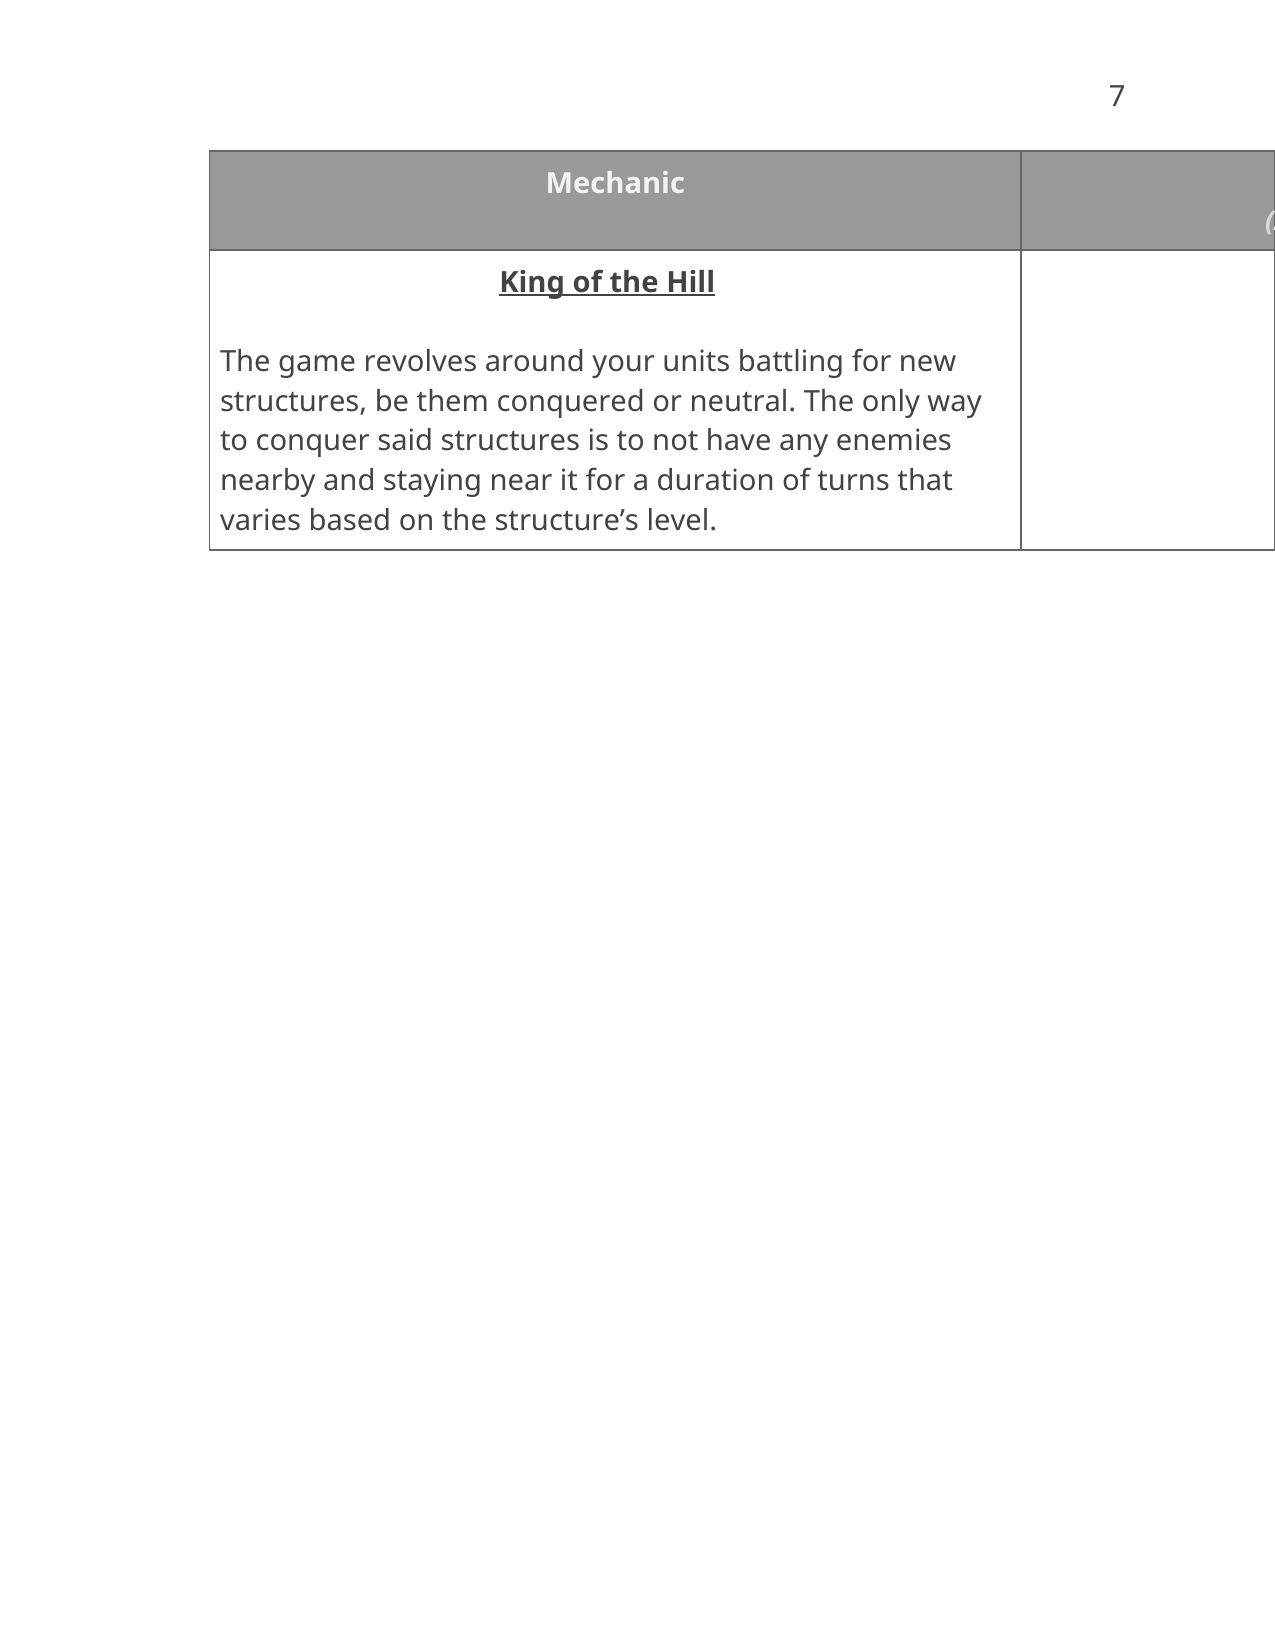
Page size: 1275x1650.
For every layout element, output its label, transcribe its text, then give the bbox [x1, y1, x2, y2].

table_cell [1022, 251, 1274, 549]
table_cell King of the Hilla The game revolves around your units battling for new structures, be them conquered or neutral. The only way to conquer said structures is to not have any enemies nearby and staying near it for a duration of turns that varies based on the structure’s level. [210, 251, 1020, 549]
table_header Animated Mockup (Art not necessarily final) [1022, 152, 1274, 249]
table_header Mechanic [210, 152, 1020, 249]
